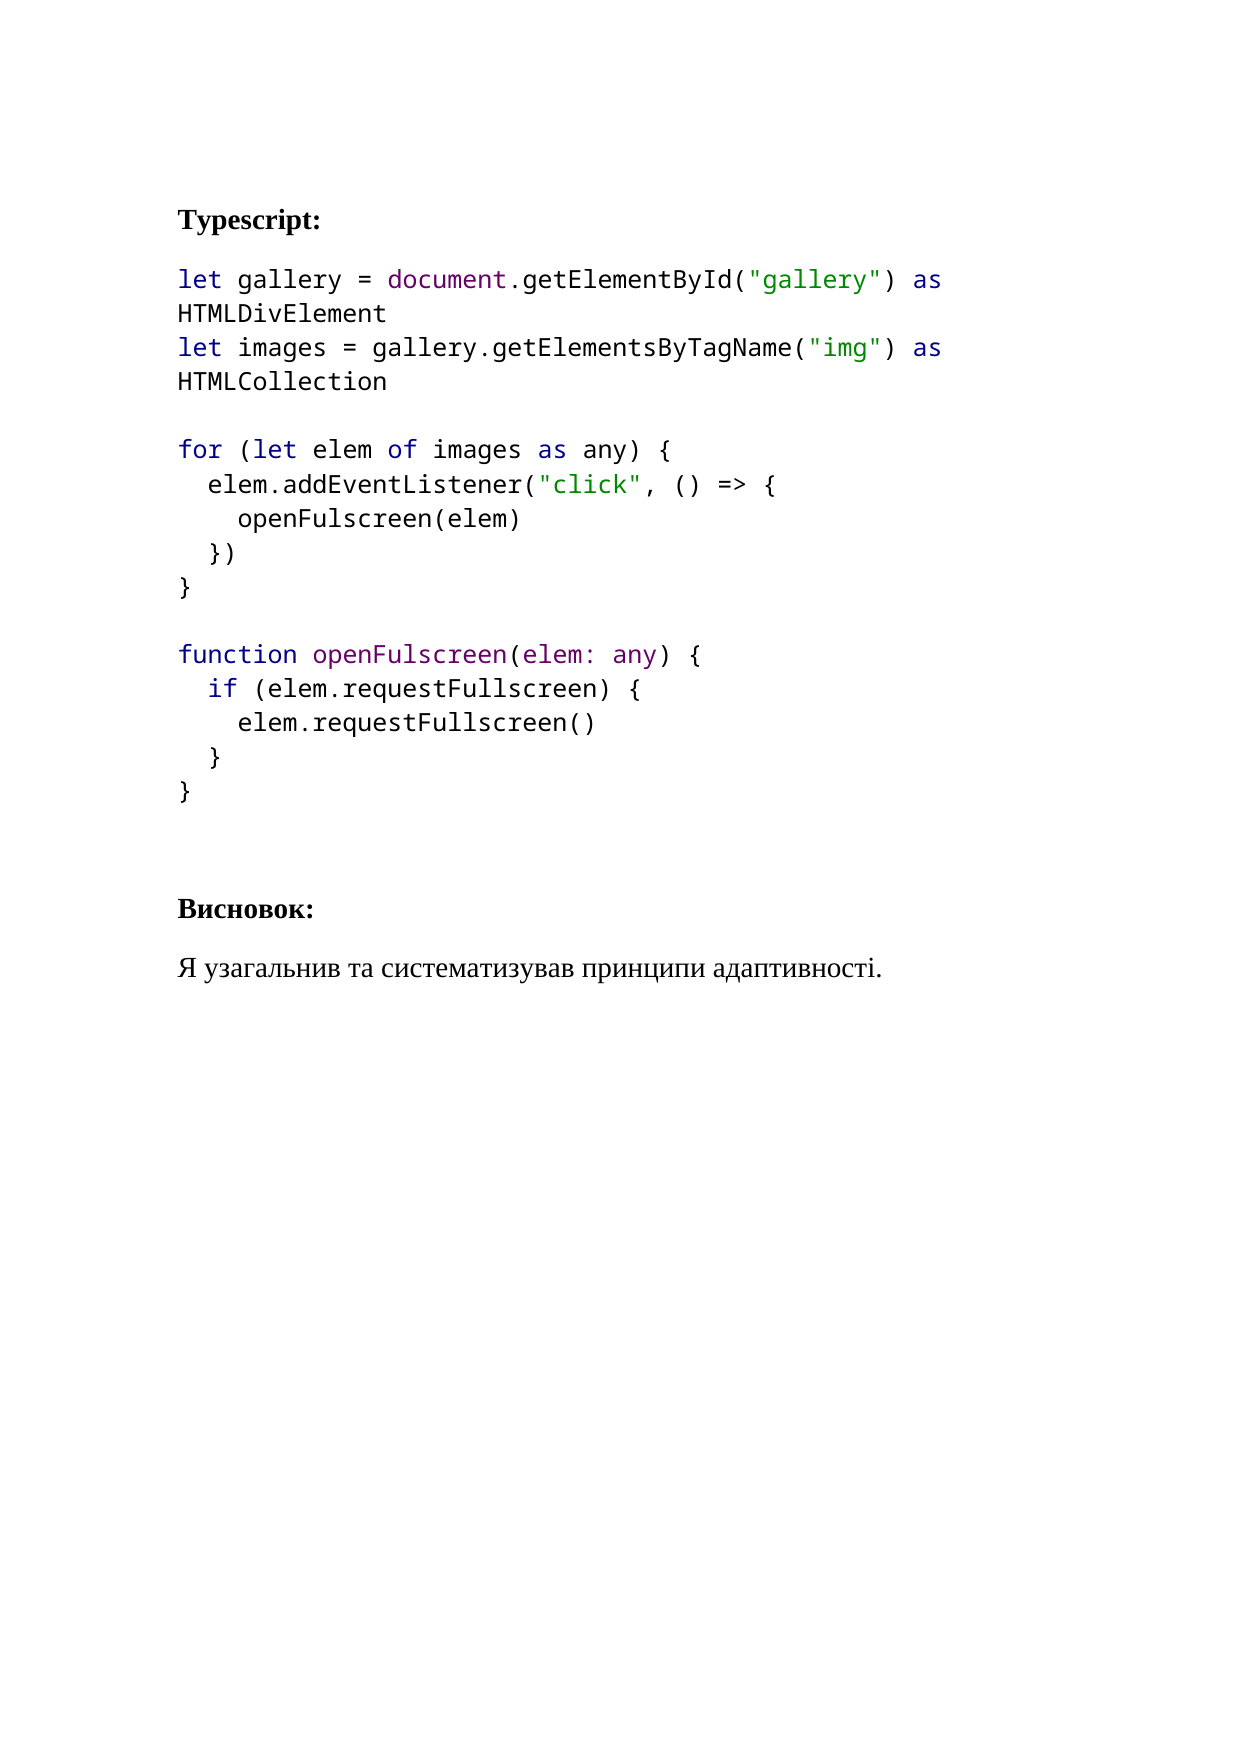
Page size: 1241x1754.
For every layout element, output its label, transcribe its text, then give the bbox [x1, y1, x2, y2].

text elem.addEventListener("click", () => { [177, 466, 1152, 500]
text let images = gallery.getElementsByTagName("img") as HTMLCollection [177, 330, 1152, 398]
text function openFulscreen(elem: any) { [177, 637, 1152, 671]
text elem.requestFullscreen() [177, 705, 1152, 739]
text }) [177, 534, 1152, 568]
text for (let elem of images as any) { [177, 432, 1152, 466]
text } [177, 568, 1152, 602]
text let gallery = document.getElementById("gallery") as HTMLDivElement [177, 262, 1152, 330]
text openFulscreen(elem) [177, 500, 1152, 534]
text Typescript: [177, 202, 1152, 236]
text if (elem.requestFullscreen) { [177, 671, 1152, 705]
text } [177, 773, 1152, 807]
text } [177, 739, 1152, 773]
text Висновок: [177, 891, 1152, 924]
text Я узагальнив та систематизував принципи адаптивності. [177, 950, 1152, 984]
